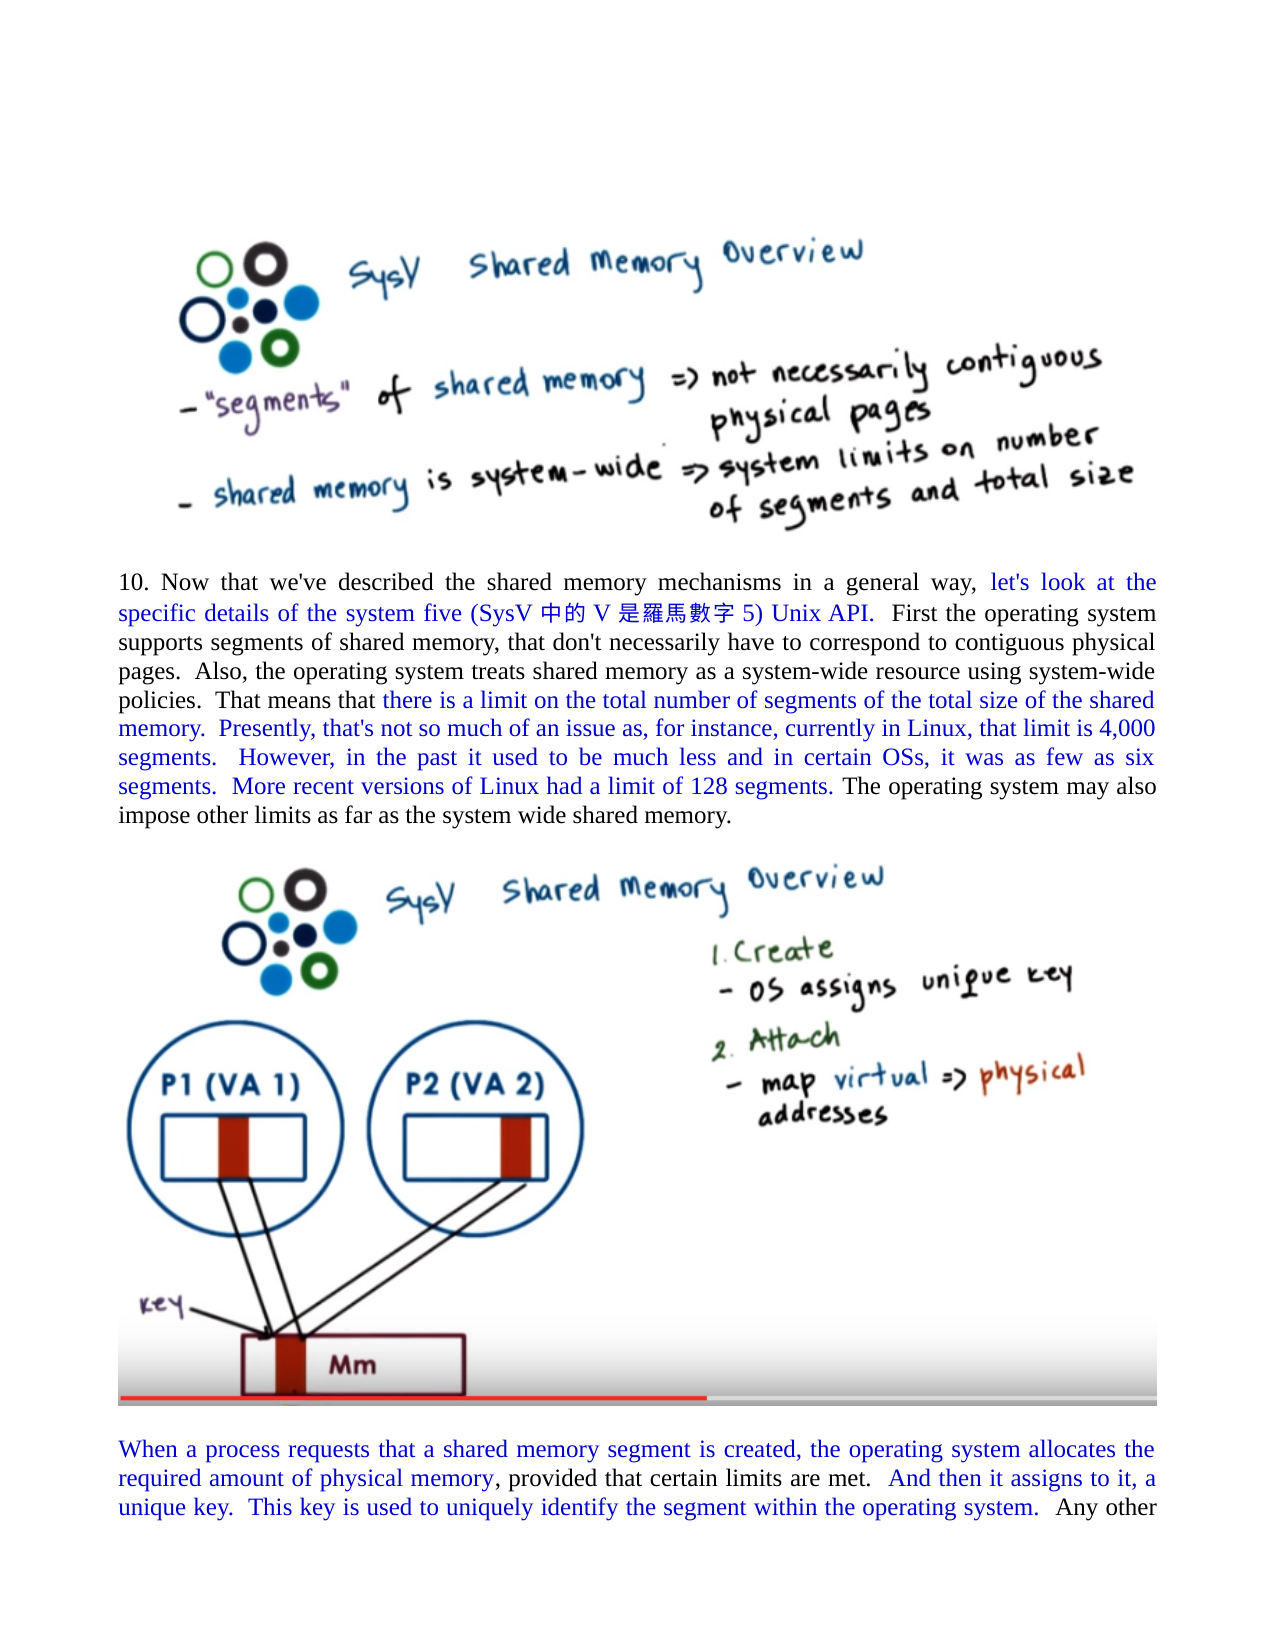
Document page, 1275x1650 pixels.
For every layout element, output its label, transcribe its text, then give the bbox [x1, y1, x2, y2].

text When a process requests that a shared memory segment is created, the operating system allocates the required amount of physical memory, provided that certain limits are met. And then it assigns to it, a unique key. This key is used to uniquely identify the segment within the operating system. Any other [118, 1434, 1157, 1521]
picture [118, 233, 1157, 539]
picture [118, 857, 1157, 1406]
text 10. Now that we've described the shared memory mechanisms in a general way, let's look at the specific details of the system five (SysV中的V是羅馬數字5) Unix API. First the operating system supports segments of shared memory, that don't necessarily have to correspond to contiguous physical pages. Also, the operating system treats shared memory as a system-wide resource using system-wide policies. That means that there is a limit on the total number of segments of the total size of the shared memory. Presently, that's not so much of an issue as, for instance, currently in Linux, that limit is 4,000 segments. However, in the past it used to be much less and in certain OSs, it was as few as six segments. More recent versions of Linux had a limit of 128 segments. The operating system may also impose other limits as far as the system wide shared memory. [118, 567, 1157, 828]
